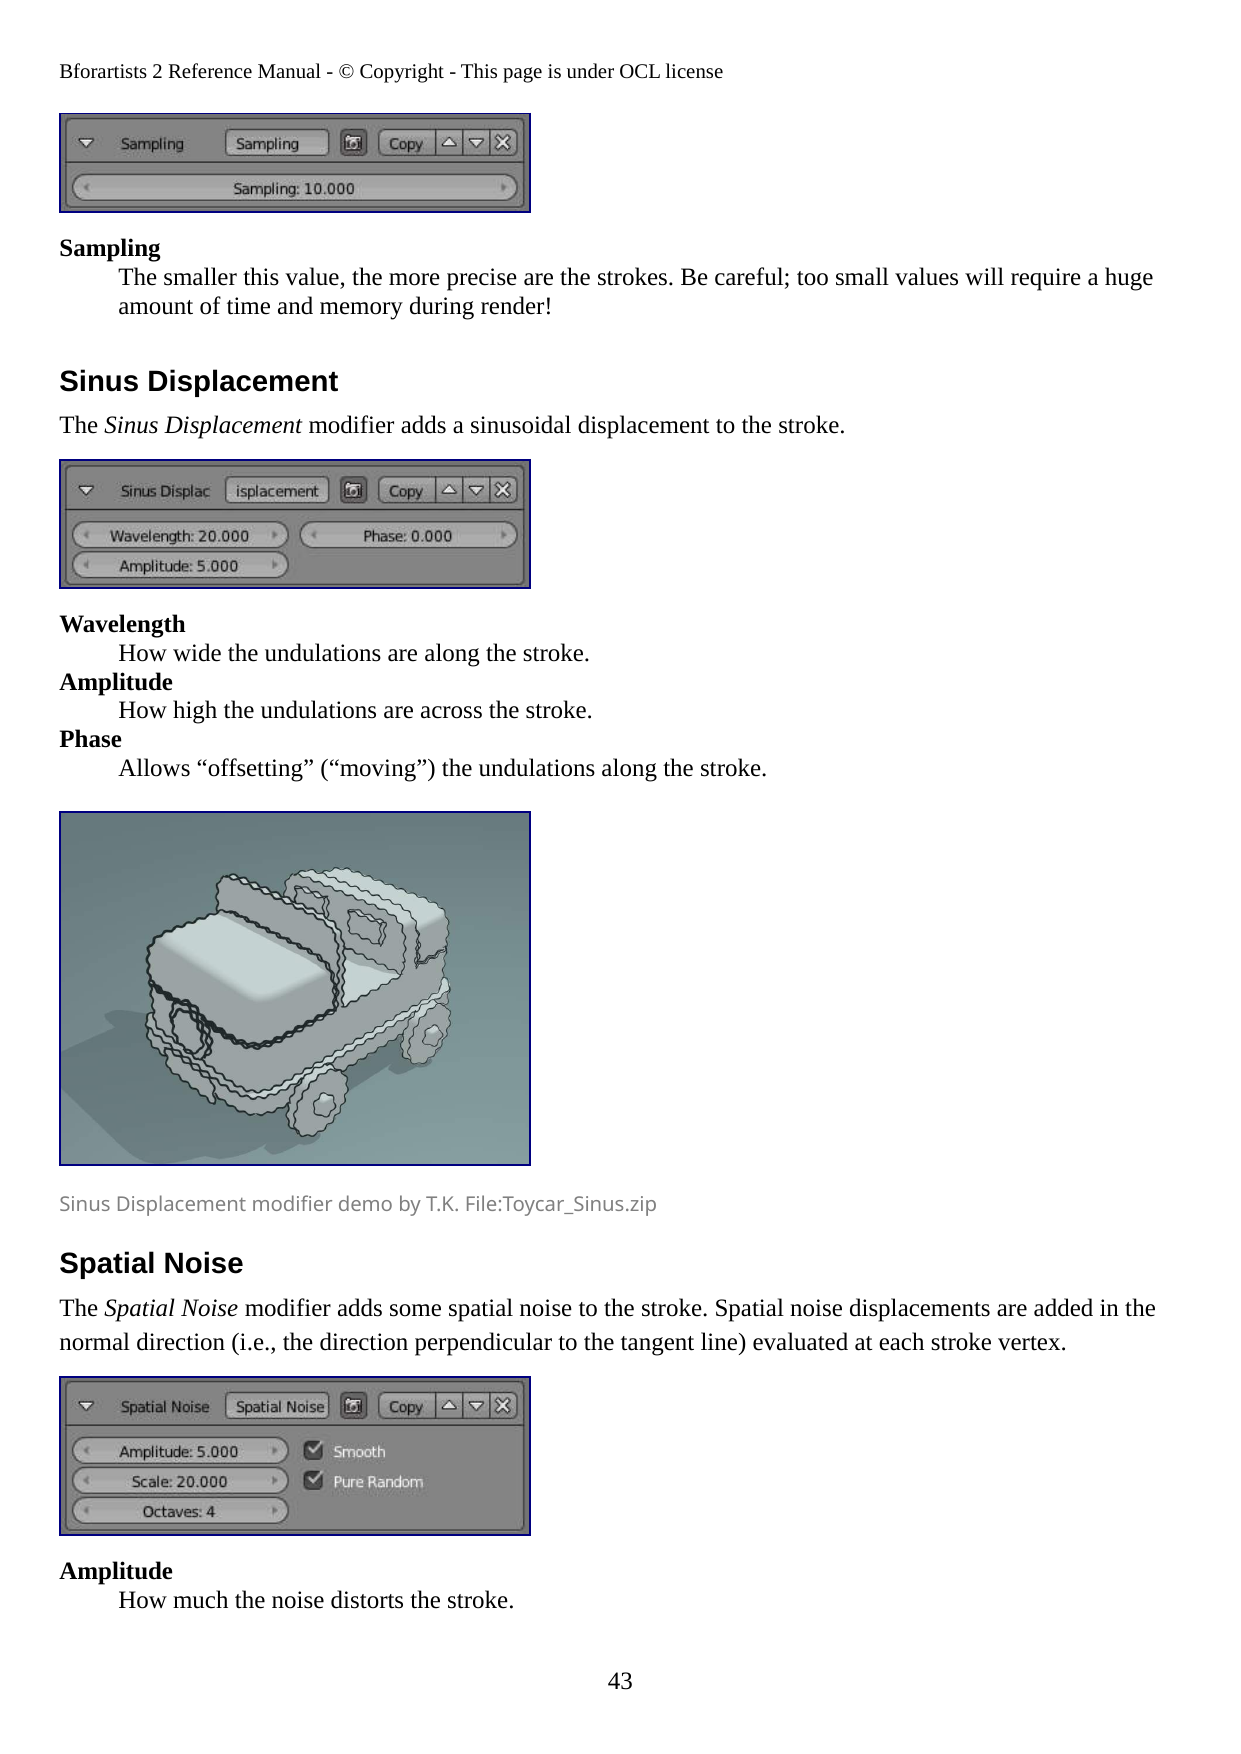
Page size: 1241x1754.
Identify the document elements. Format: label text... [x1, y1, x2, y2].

subtitle Spatial Noise [59, 1246, 1181, 1280]
subtitle Wavelength [59, 609, 1181, 638]
subtitle Sinus Displacement [59, 363, 1181, 397]
list Allows “offsetting” (“moving”) the undulations along the stroke. [118, 753, 1181, 782]
list How wide the undulations are along the stroke. [118, 638, 1181, 667]
list How much the noise distorts the stroke. [118, 1585, 1181, 1614]
picture [61, 114, 529, 211]
subtitle Amplitude [59, 667, 1181, 695]
picture [61, 461, 529, 587]
text Sinus Displacement modifier demo by T.K. File:Toycar_Sinus.zip [59, 1186, 1181, 1217]
subtitle Amplitude [59, 1556, 1181, 1585]
picture [61, 813, 529, 1164]
text The Spatial Noise modifier adds some spatial noise to the stroke. Spatial noise displacements are added in the normal direction (i.e., the direction perpendicular to the tangent line) evaluated at each stroke vertex. [59, 1293, 1181, 1356]
subtitle Sampling [59, 233, 1181, 262]
text The Sinus Displacement modifier adds a sinusoidal displacement to the stroke. [59, 410, 1181, 438]
picture [61, 1378, 529, 1534]
list How high the undulations are across the stroke. [118, 695, 1181, 724]
subtitle Phase [59, 724, 1181, 753]
list The smaller this value, the more precise are the strokes. Be careful; too small values will require a huge amount of time and memory during render! [118, 262, 1181, 319]
